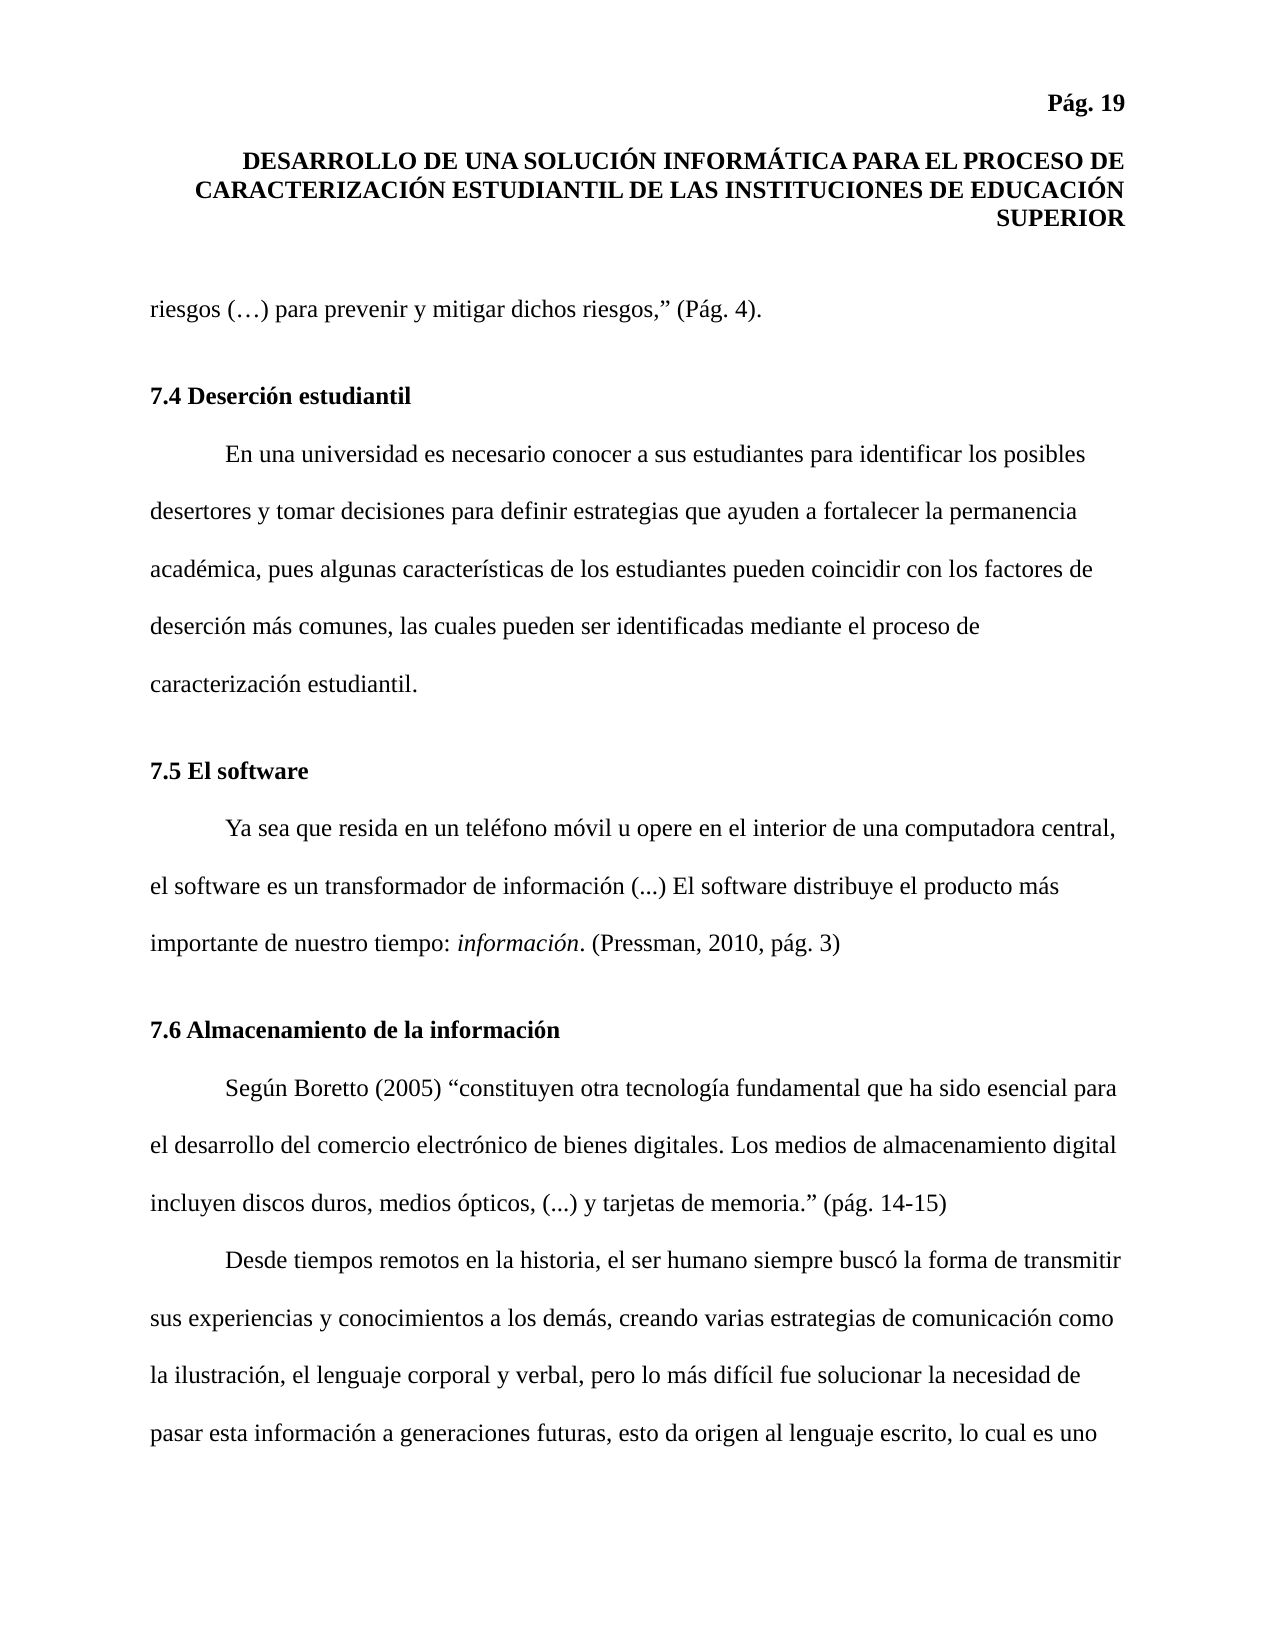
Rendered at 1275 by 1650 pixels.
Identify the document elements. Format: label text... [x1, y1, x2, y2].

subtitle 7.4 Deserción estudiantil [150, 381, 1125, 410]
subtitle 7.6 Almacenamiento de la información [150, 1015, 1125, 1044]
subtitle 7.5 El software [150, 756, 1125, 785]
text riesgos (…) para prevenir y mitigar dichos riesgos,” (Pág. 4). [150, 294, 1125, 323]
text Ya sea que resida en un teléfono móvil u opere en el interior de una computadora central, el software es un transformador de información (...) El software distribuye el producto más importante de nuestro tiempo: información. (Pressman, 2010, pág. 3) [150, 813, 1125, 957]
text Según Boretto (2005) “constituyen otra tecnología fundamental que ha sido esencial para el desarrollo del comercio electrónico de bienes digitales. Los medios de almacenamiento digital incluyen discos duros, medios ópticos, (...) y tarjetas de memoria.” (pág. 14-15) [150, 1073, 1125, 1217]
text En una universidad es necesario conocer a sus estudiantes para identificar los posibles desertores y tomar decisiones para definir estrategias que ayuden a fortalecer la permanencia académica, pues algunas características de los estudiantes pueden coincidir con los factores de deserción más comunes, las cuales pueden ser identificadas mediante el proceso de caracterización estudiantil. [150, 439, 1125, 698]
text Desde tiempos remotos en la historia, el ser humano siempre buscó la forma de transmitir sus experiencias y conocimientos a los demás, creando varias estrategias de comunicación como la ilustración, el lenguaje corporal y verbal, pero lo más difícil fue solucionar la necesidad de pasar esta información a generaciones futuras, esto da origen al lenguaje escrito, lo cual es uno [150, 1245, 1125, 1447]
